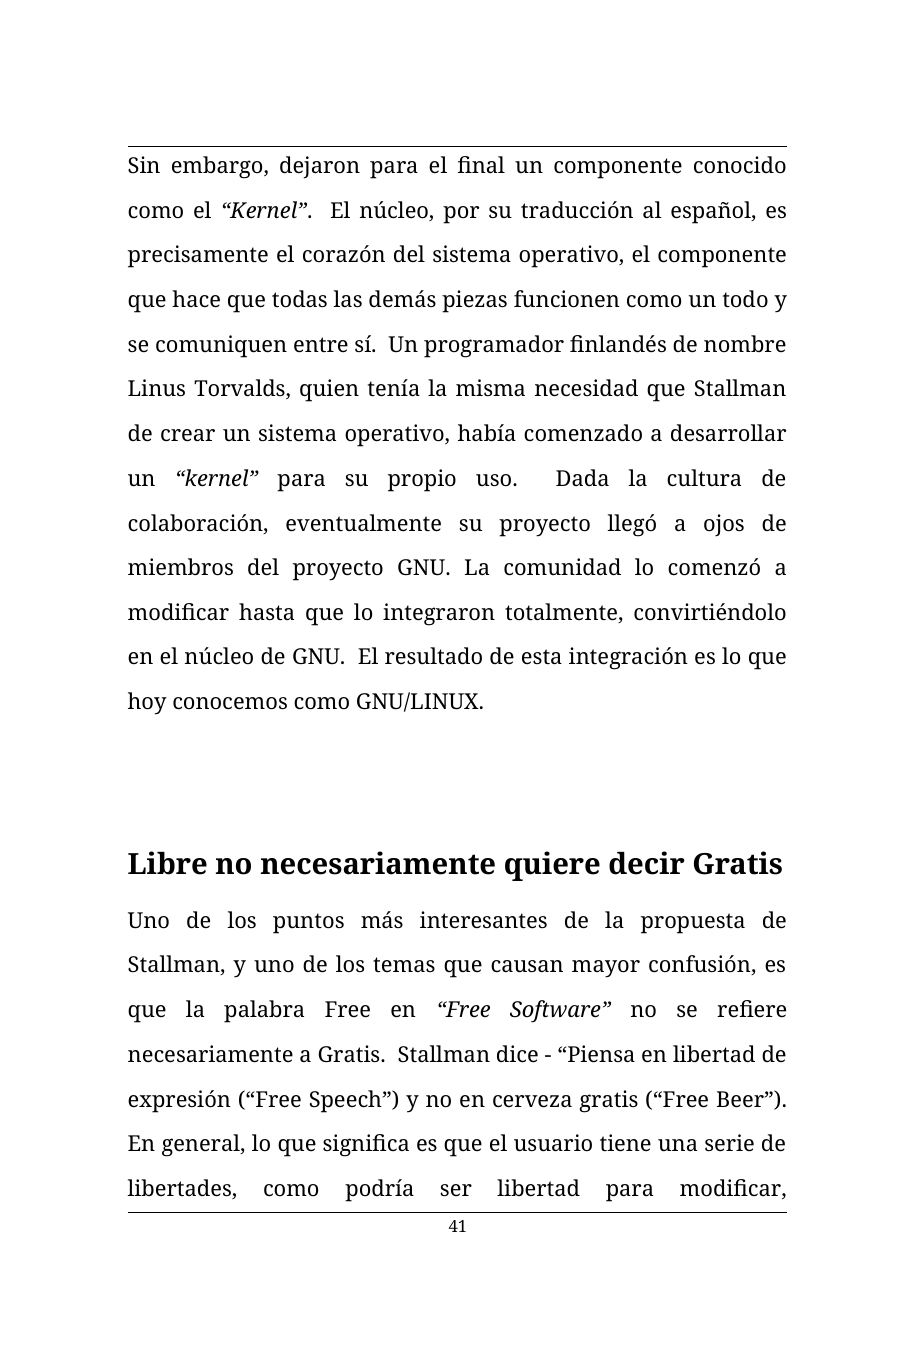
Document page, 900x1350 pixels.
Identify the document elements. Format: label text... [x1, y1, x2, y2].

subtitle Libre no necesariamente quiere decir Gratis [127, 844, 787, 883]
text Sin embargo, dejaron para el final un componente conocido como el “Kernel”. El núcleo, por su traducción al español, es precisamente el corazón del sistema operativo, el componente que hace que todas las demás piezas funcionen como un todo y se comuniquen entre sí. Un programador finlandés de nombre Linus Torvalds, quien tenía la misma necesidad que Stallman de crear un sistema operativo, había comenzado a desarrollar un “kernel” para su propio uso. Dada la cultura de colaboración, eventualmente su proyecto llegó a ojos de miembros del proyecto GNU. La comunidad lo comenzó a modificar hasta que lo integraron totalmente, convirtiéndolo en el núcleo de GNU. El resultado de esta integración es lo que hoy conocemos como GNU/LINUX. [127, 150, 787, 716]
text Uno de los puntos más interesantes de la propuesta de Stallman, y uno de los temas que causan mayor confusión, es que la palabra Free en “Free Software” no se refiere necesariamente a Gratis. Stallman dice - “Piensa en libertad de expresión (“Free Speech”) y no en cerveza gratis (“Free Beer”). En general, lo que significa es que el usuario tiene una serie de libertades, como podría ser libertad para modificar, [127, 905, 787, 1203]
